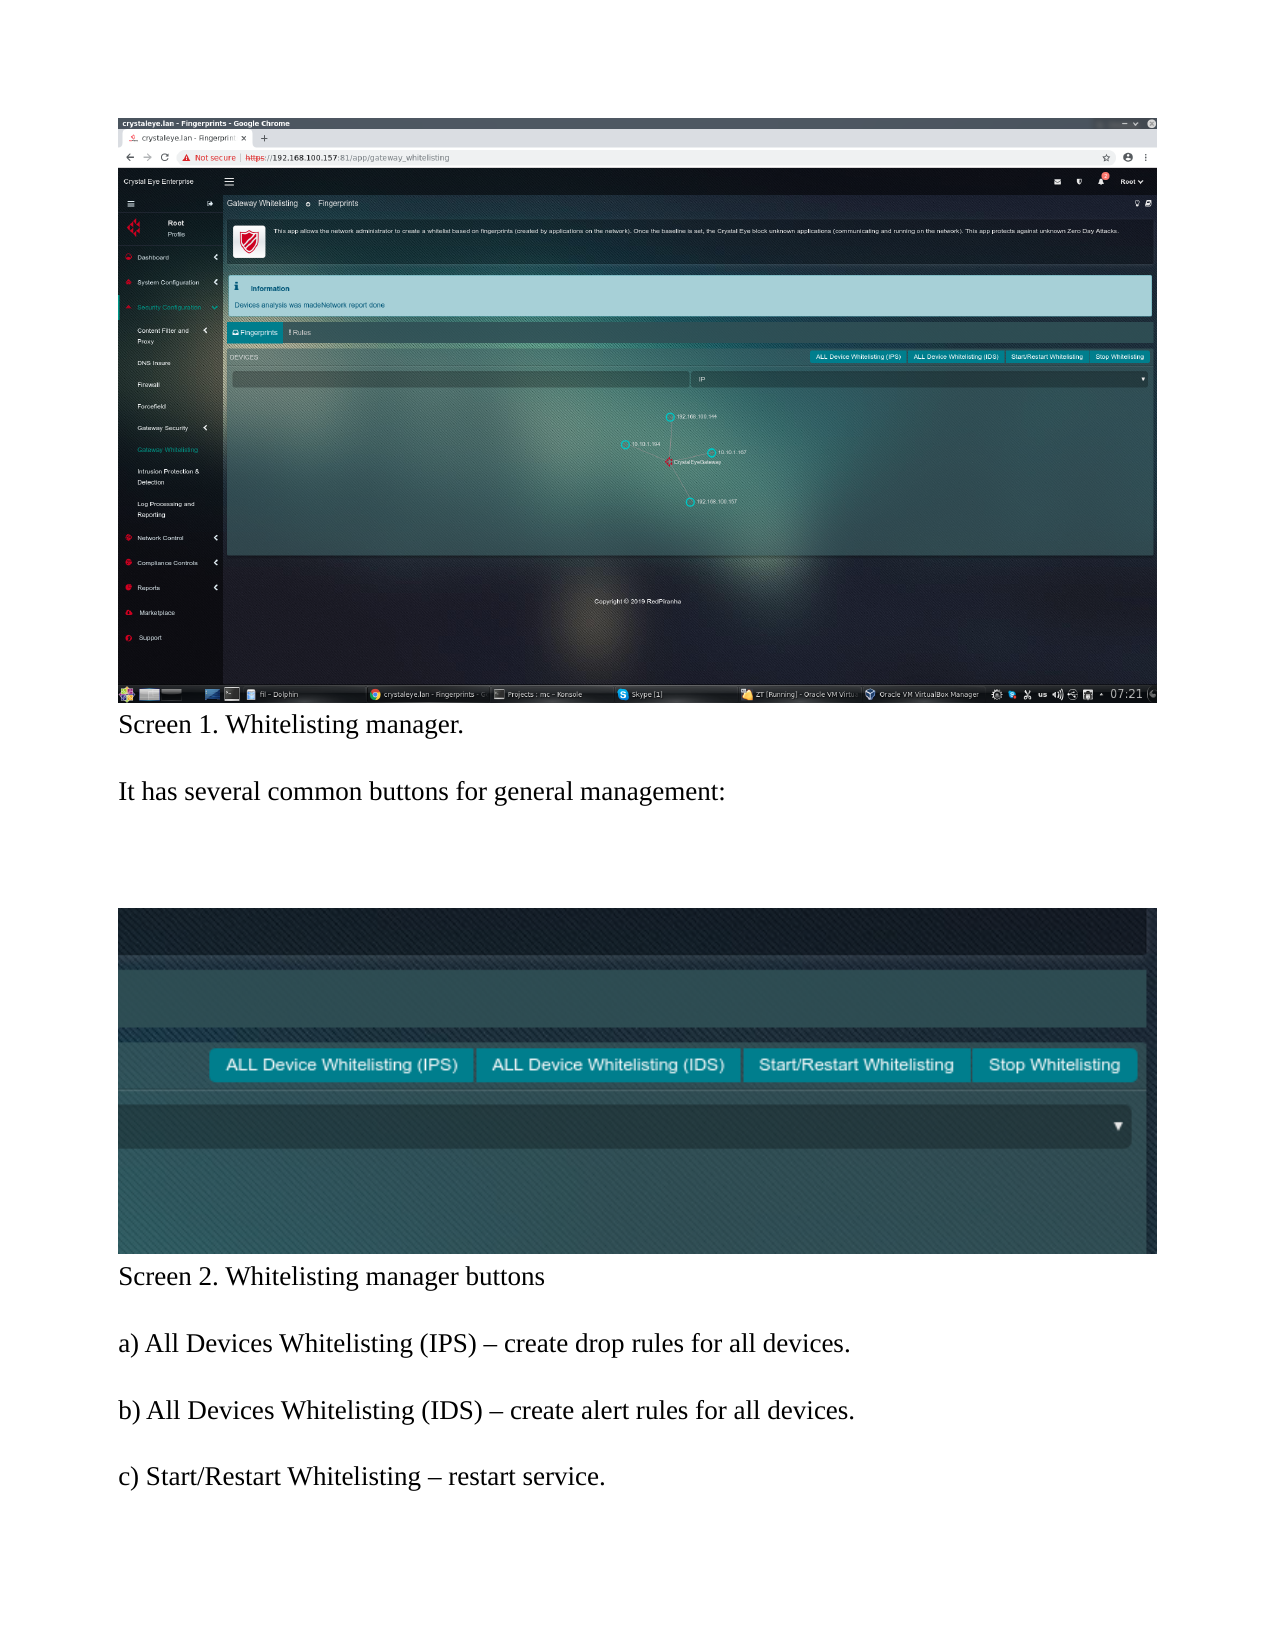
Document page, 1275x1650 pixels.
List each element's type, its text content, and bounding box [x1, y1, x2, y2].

text Screen 2. Whitelisting manager buttons [118, 1254, 1157, 1291]
text c) Start/Restart Whitelisting – restart service. [118, 1461, 1157, 1492]
text Screen 1. Whitelisting manager. [118, 703, 1157, 740]
picture [118, 908, 1157, 1254]
text a) All Devices Whitelisting (IPS) – create drop rules for all devices. [118, 1327, 1157, 1358]
picture [118, 118, 1157, 703]
text It has several common buttons for general management: [118, 775, 1157, 806]
text b) All Devices Whitelisting (IDS) – create alert rules for all devices. [118, 1394, 1157, 1425]
